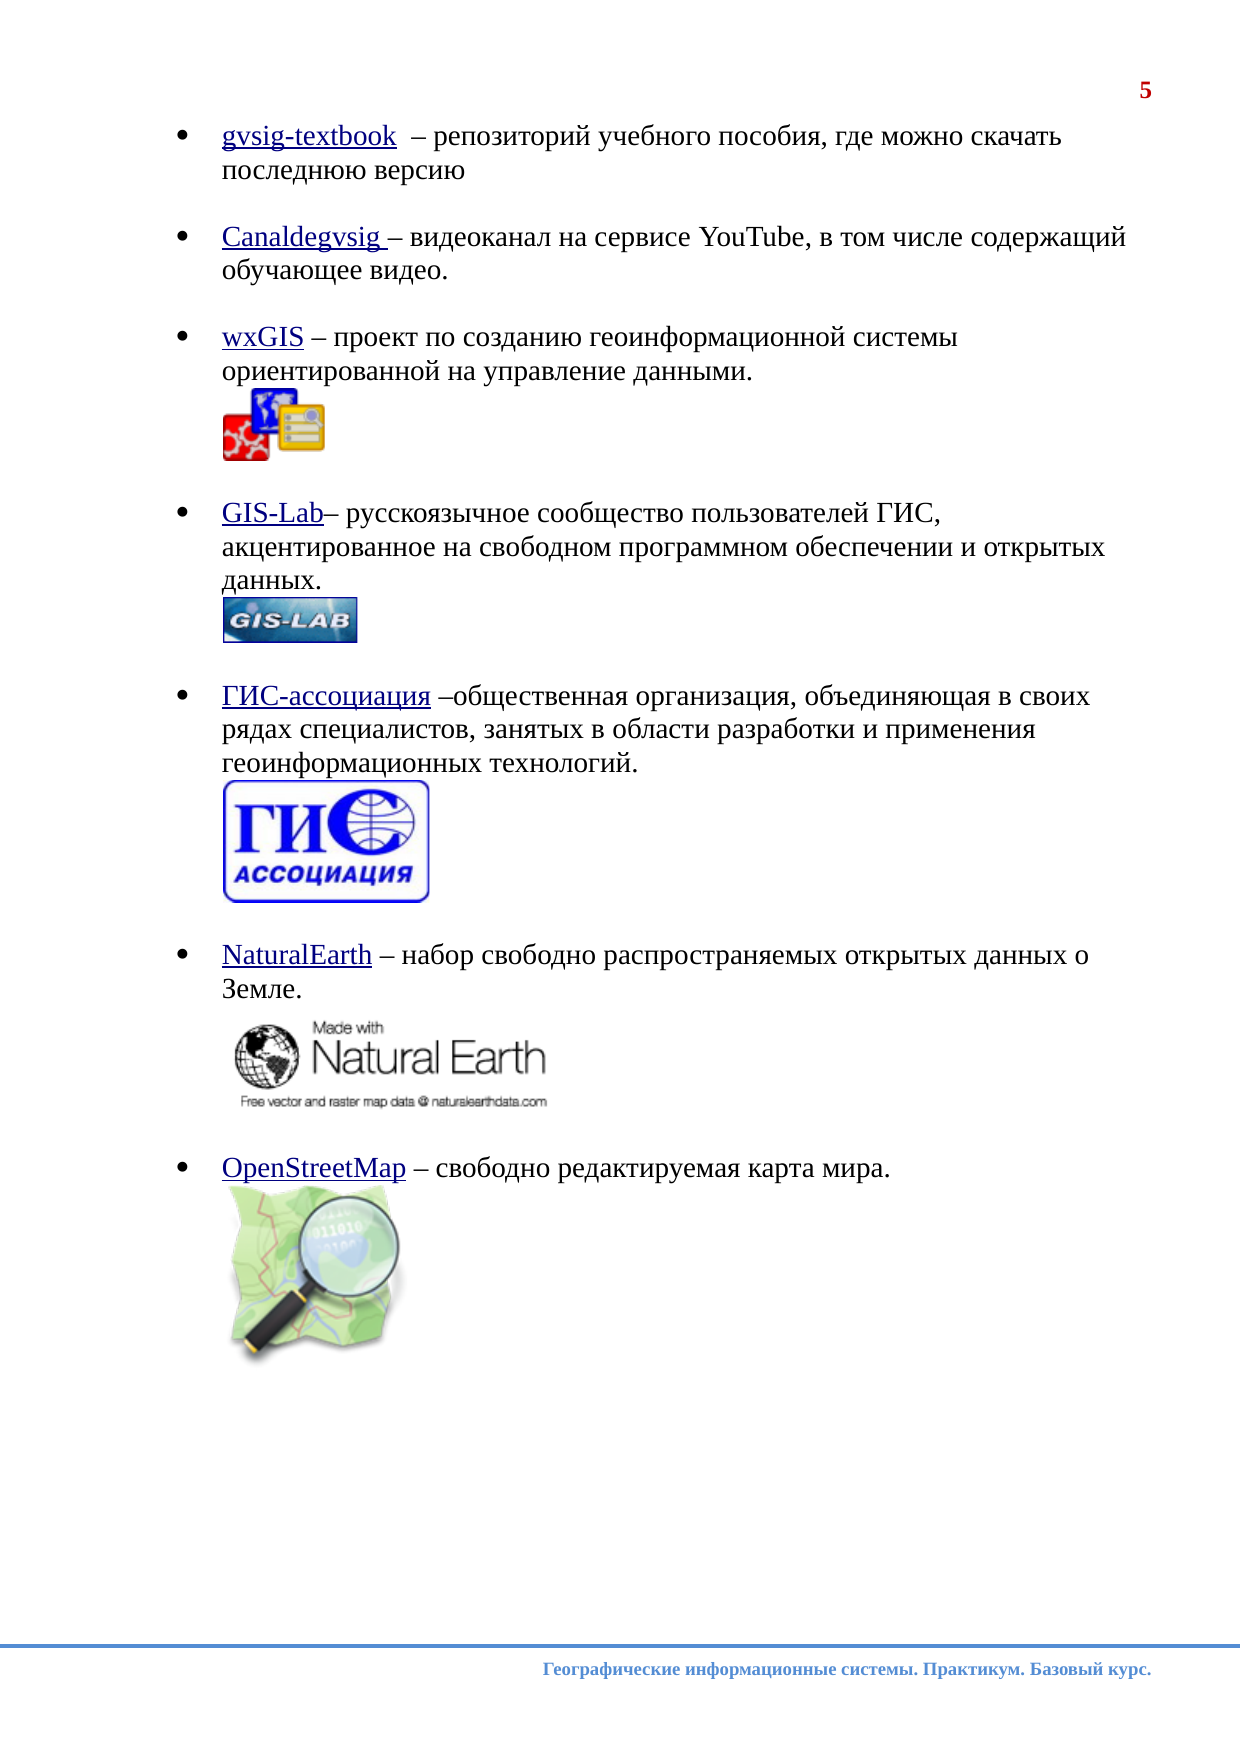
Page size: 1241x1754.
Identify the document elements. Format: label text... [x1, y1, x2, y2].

list ГИС-ассоциация –общественная организация, объединяющая в своих рядах специалистов, занятых в области разработки и применения геоинформационных технологий. [177, 678, 1152, 904]
picture [223, 1185, 408, 1371]
list Canaldegvsig – видеоканал на сервисе YouTube, в том числе содержащий обучающее видео. [177, 219, 1152, 286]
picture [223, 1006, 558, 1116]
list wxGIS – проект по созданию геоинформационной системы ориентированной на управление данными. [177, 319, 1152, 462]
picture [223, 388, 325, 461]
picture [223, 597, 358, 643]
list GIS-Lab– русскоязычное сообщество пользователей ГИС, акцентированное на свободном программном обеспечении и открытых данных. [177, 495, 1152, 644]
list gvsig-textbook – репозиторий учебного пособия, где можно скачать последнюю версию [177, 118, 1152, 185]
list NaturalEarth – набор свободно распространяемых открытых данных о Земле. [177, 937, 1152, 1117]
picture [223, 780, 430, 903]
list OpenStreetMap – свободно редактируемая карта мира. [177, 1151, 1152, 1372]
